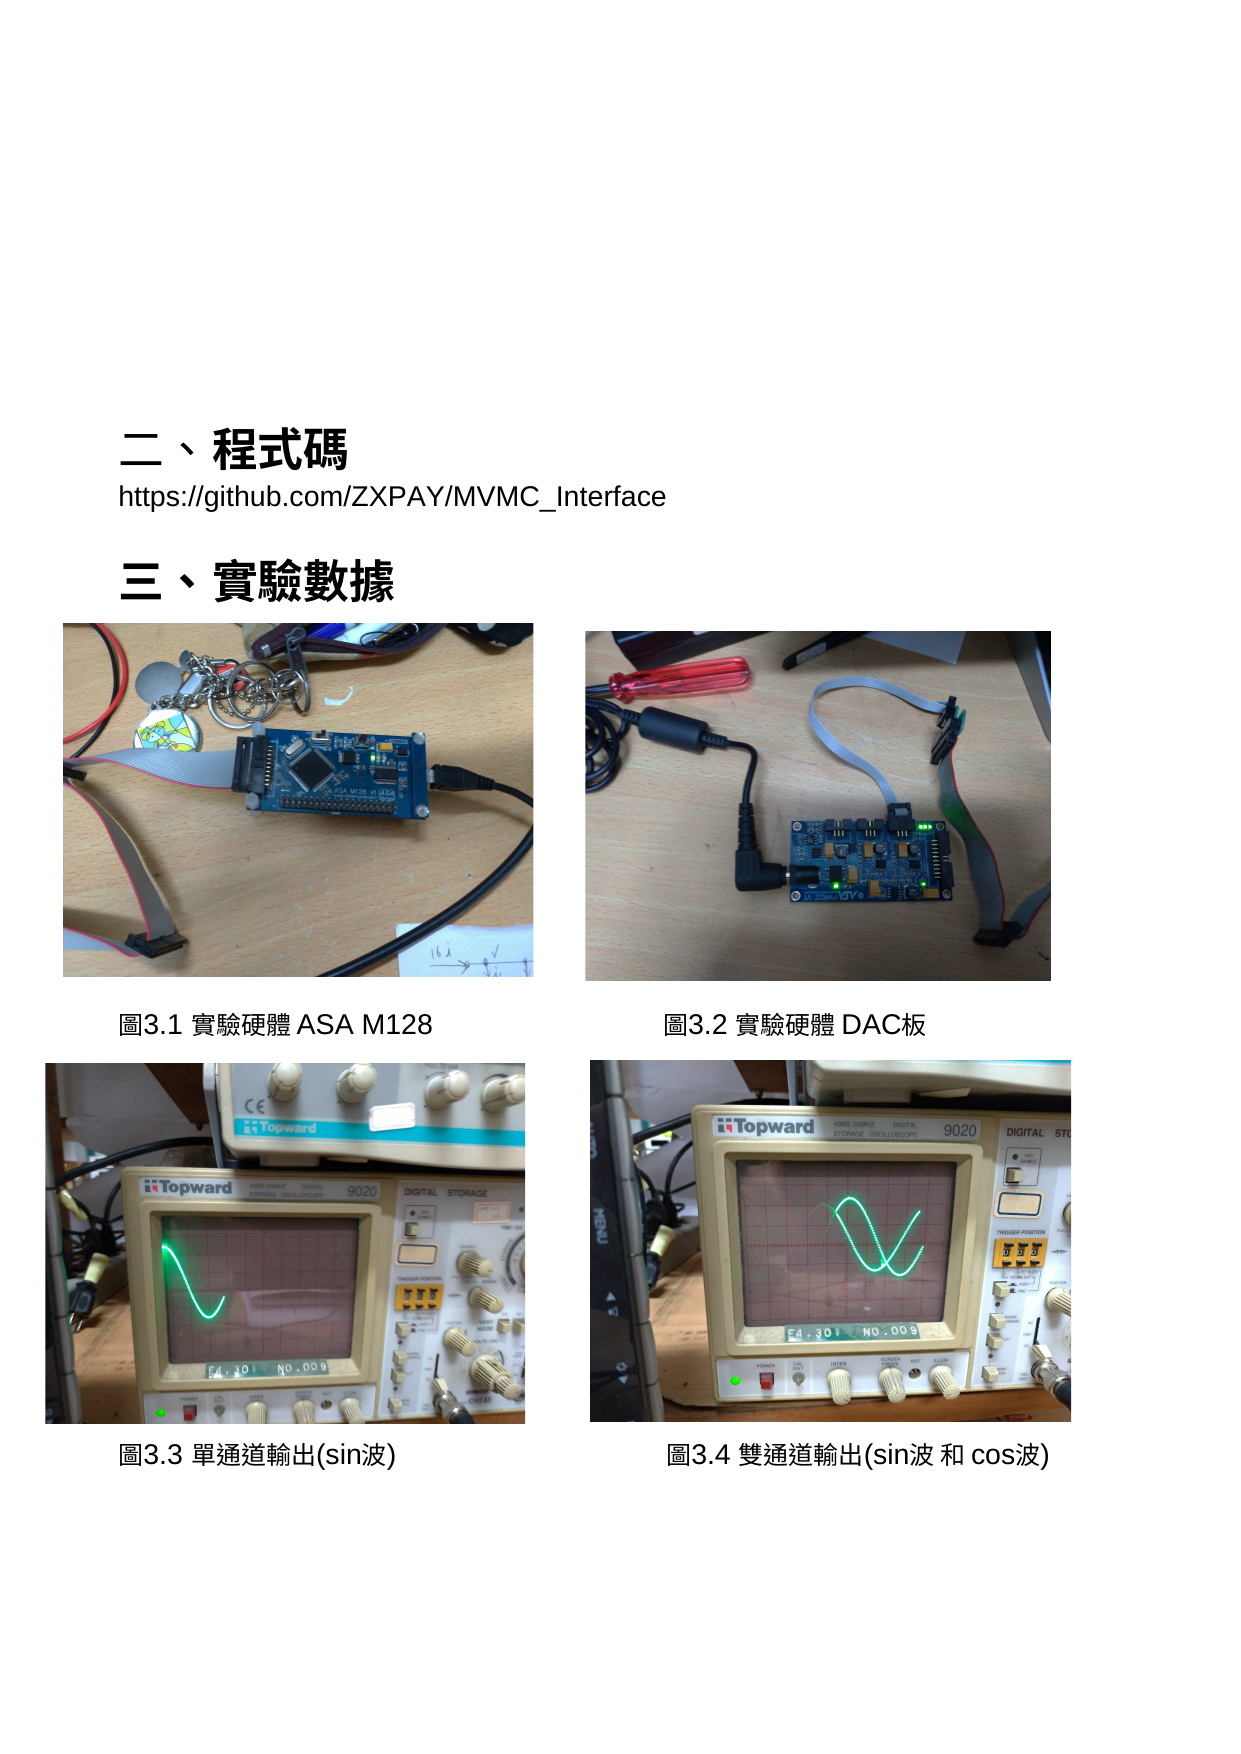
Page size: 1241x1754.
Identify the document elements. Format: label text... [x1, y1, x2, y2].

picture [585, 631, 1051, 981]
text https://github.com/ZXPAY/MVMC_Interface [118, 480, 1122, 513]
text 圖3.1 實驗硬體 ASA M128 圖3.2 實驗硬體 DAC板 [118, 1006, 1122, 1042]
list 實驗數據 [118, 545, 1122, 612]
picture [45, 1063, 526, 1424]
picture [590, 1060, 1072, 1422]
list 程式碼 [118, 413, 1122, 480]
text 圖3.3 單通道輸出(sin波) 圖3.4 雙通道輸出(sin波 和 cos波) [118, 1436, 1122, 1472]
picture [63, 623, 534, 977]
